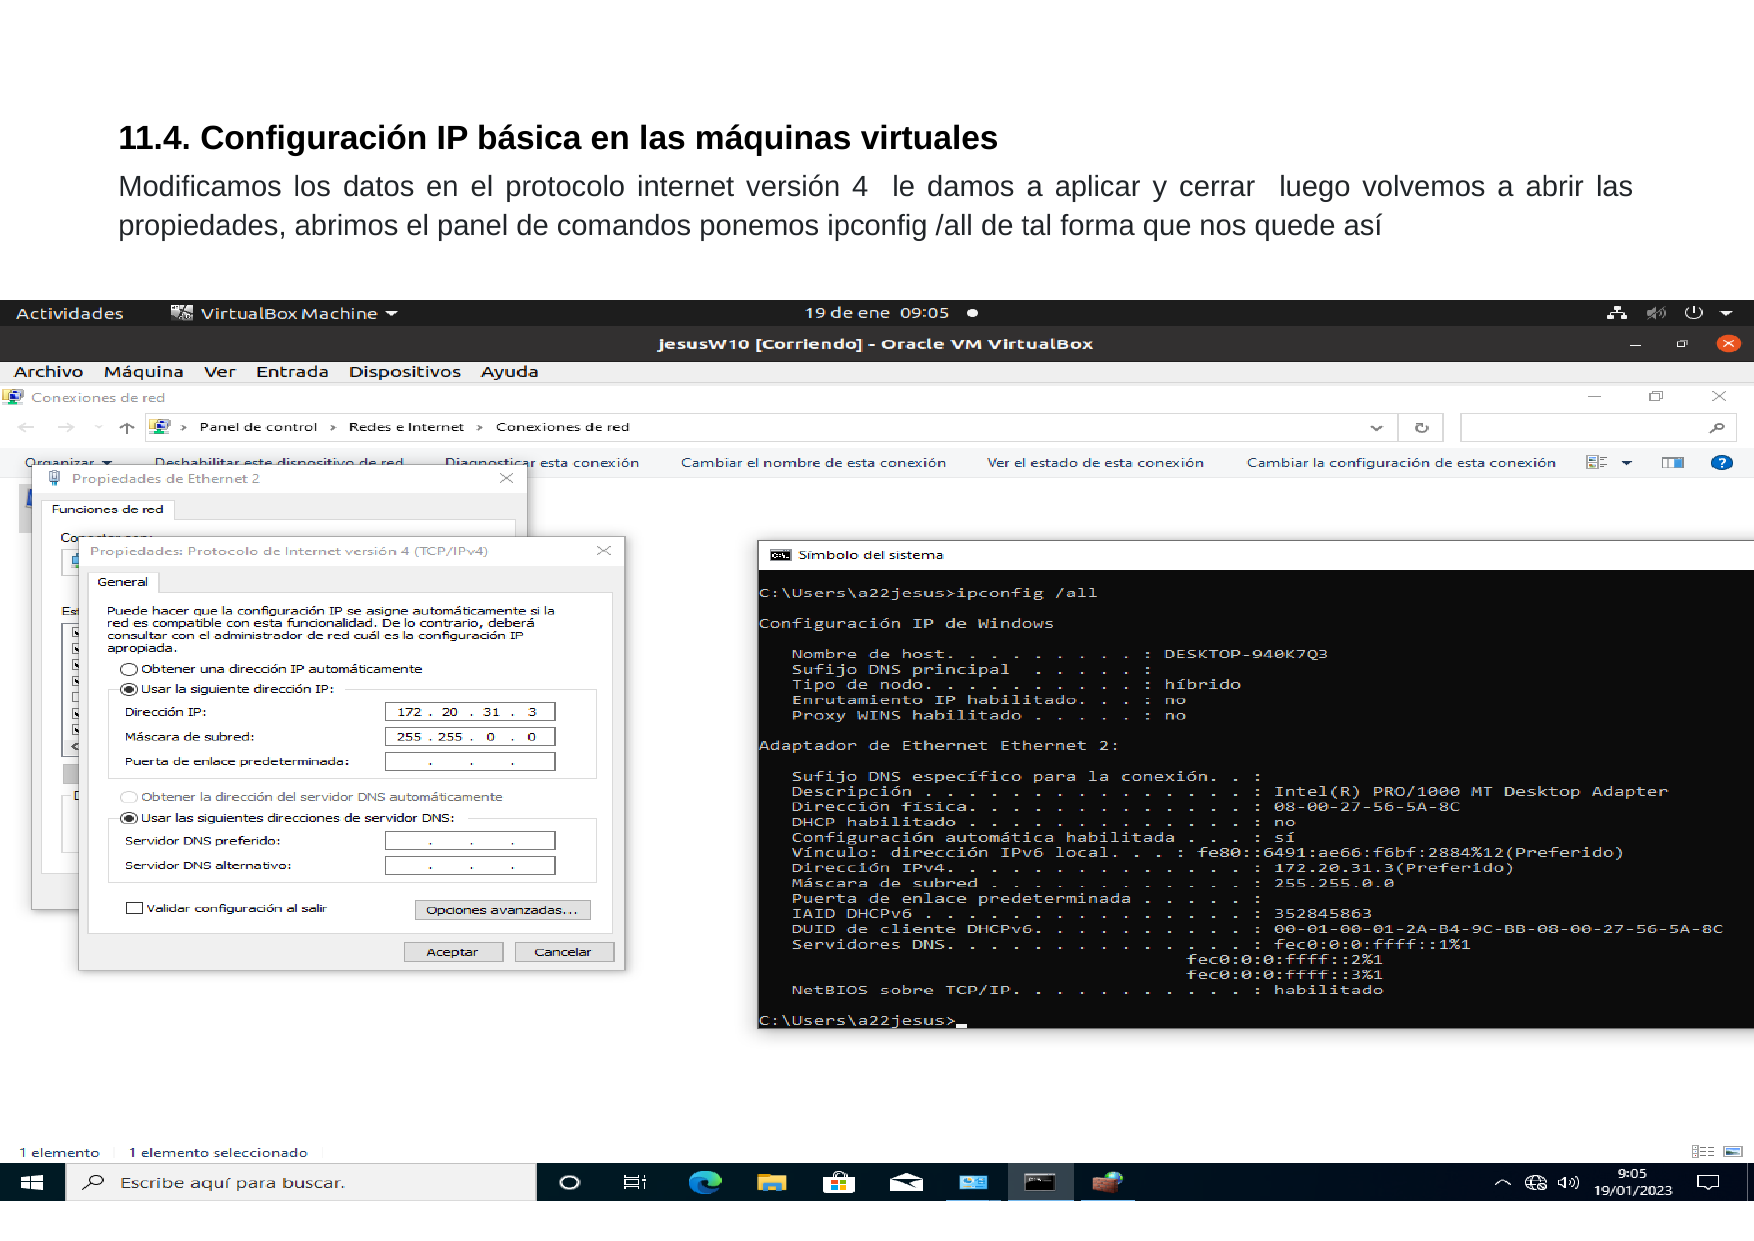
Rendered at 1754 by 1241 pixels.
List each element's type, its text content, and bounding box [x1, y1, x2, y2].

subtitle 11.4. Configuración IP básica en las máquinas virtuales [118, 118, 1636, 157]
text Modificamos los datos en el protocolo internet versión 4 le damos a aplicar y cerrar luego volvemos a abrir las propiedades, abrimos el panel de comandos ponemos ipconfig /all de tal forma que nos quede así [118, 169, 1636, 241]
picture [0, 300, 1754, 1201]
